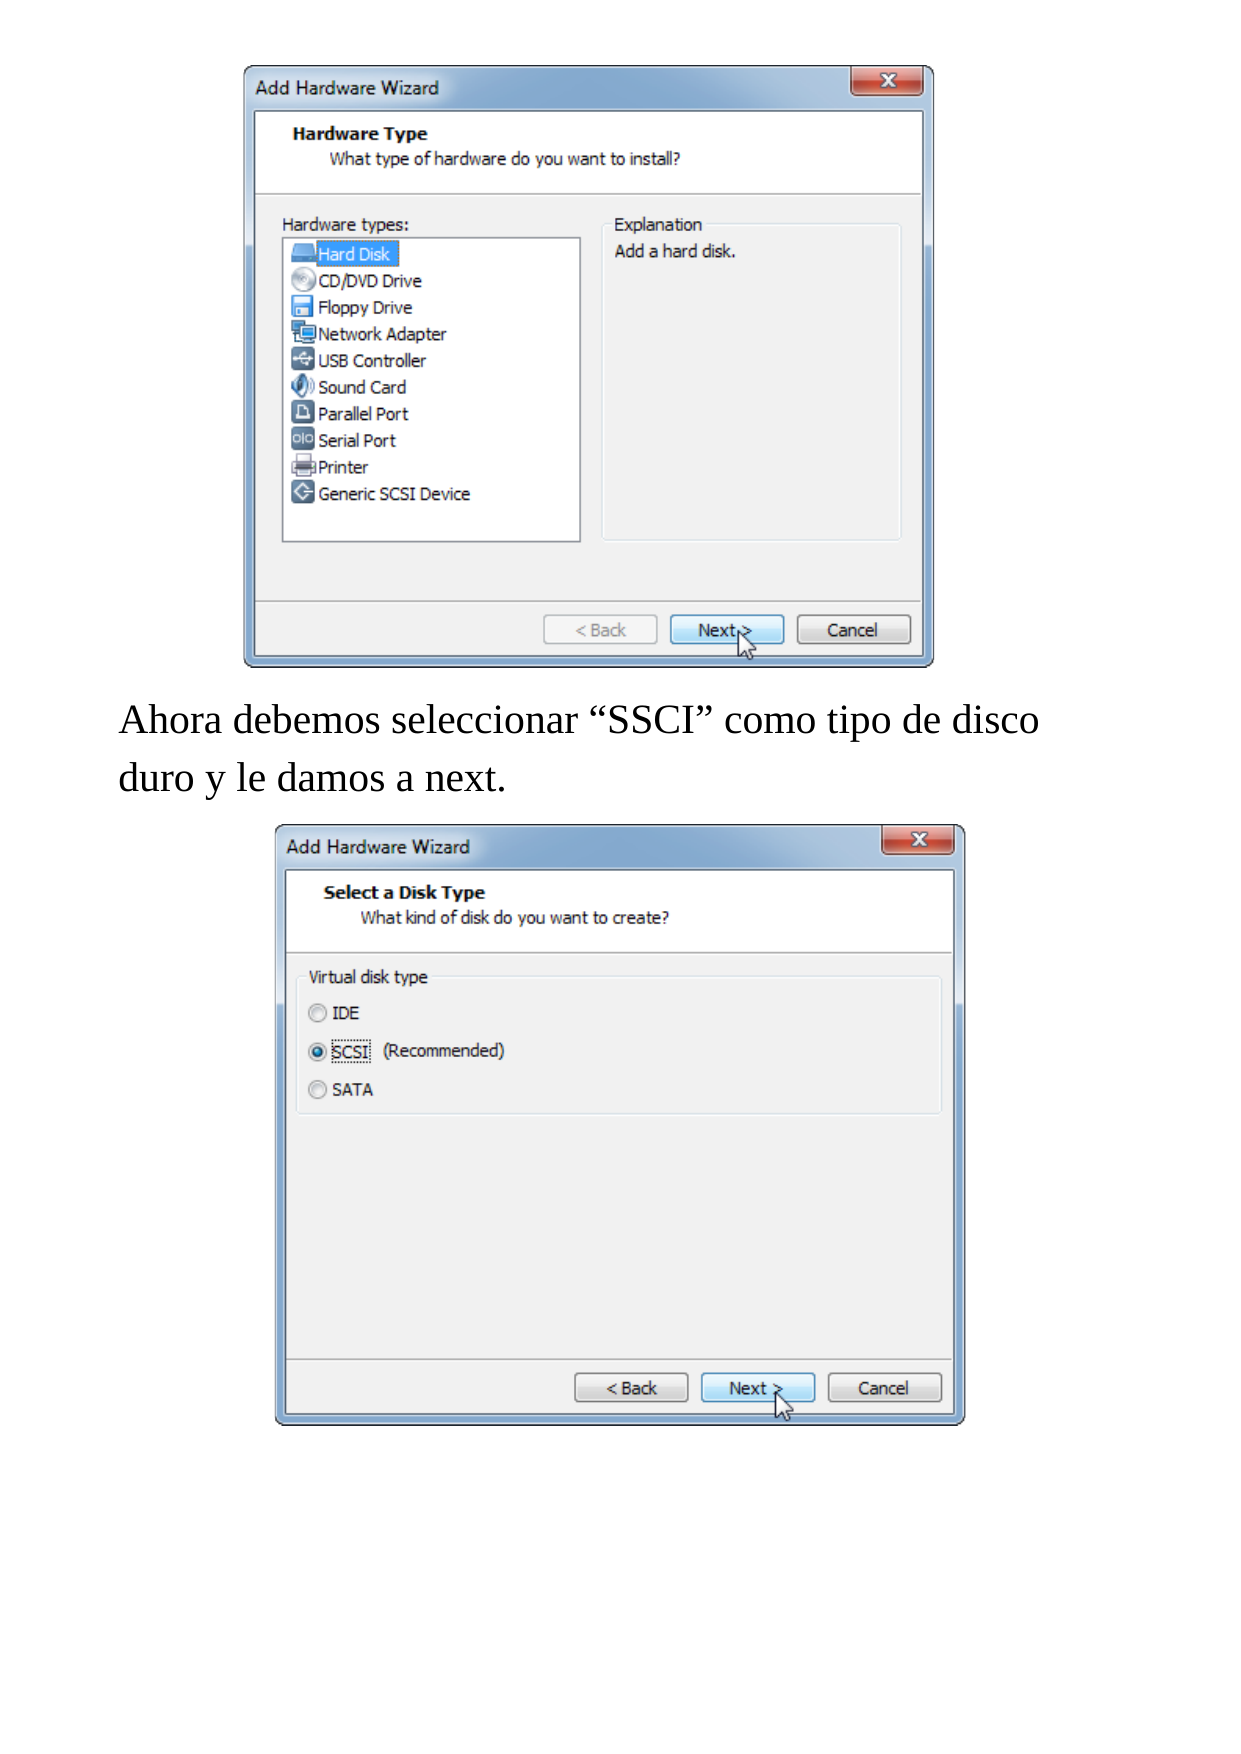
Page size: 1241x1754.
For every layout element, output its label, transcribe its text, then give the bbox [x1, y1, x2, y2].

text Ahora debemos seleccionar “SSCI” como tipo de disco duro y le damos a next. [118, 695, 1122, 800]
picture [243, 65, 935, 668]
picture [274, 824, 966, 1426]
